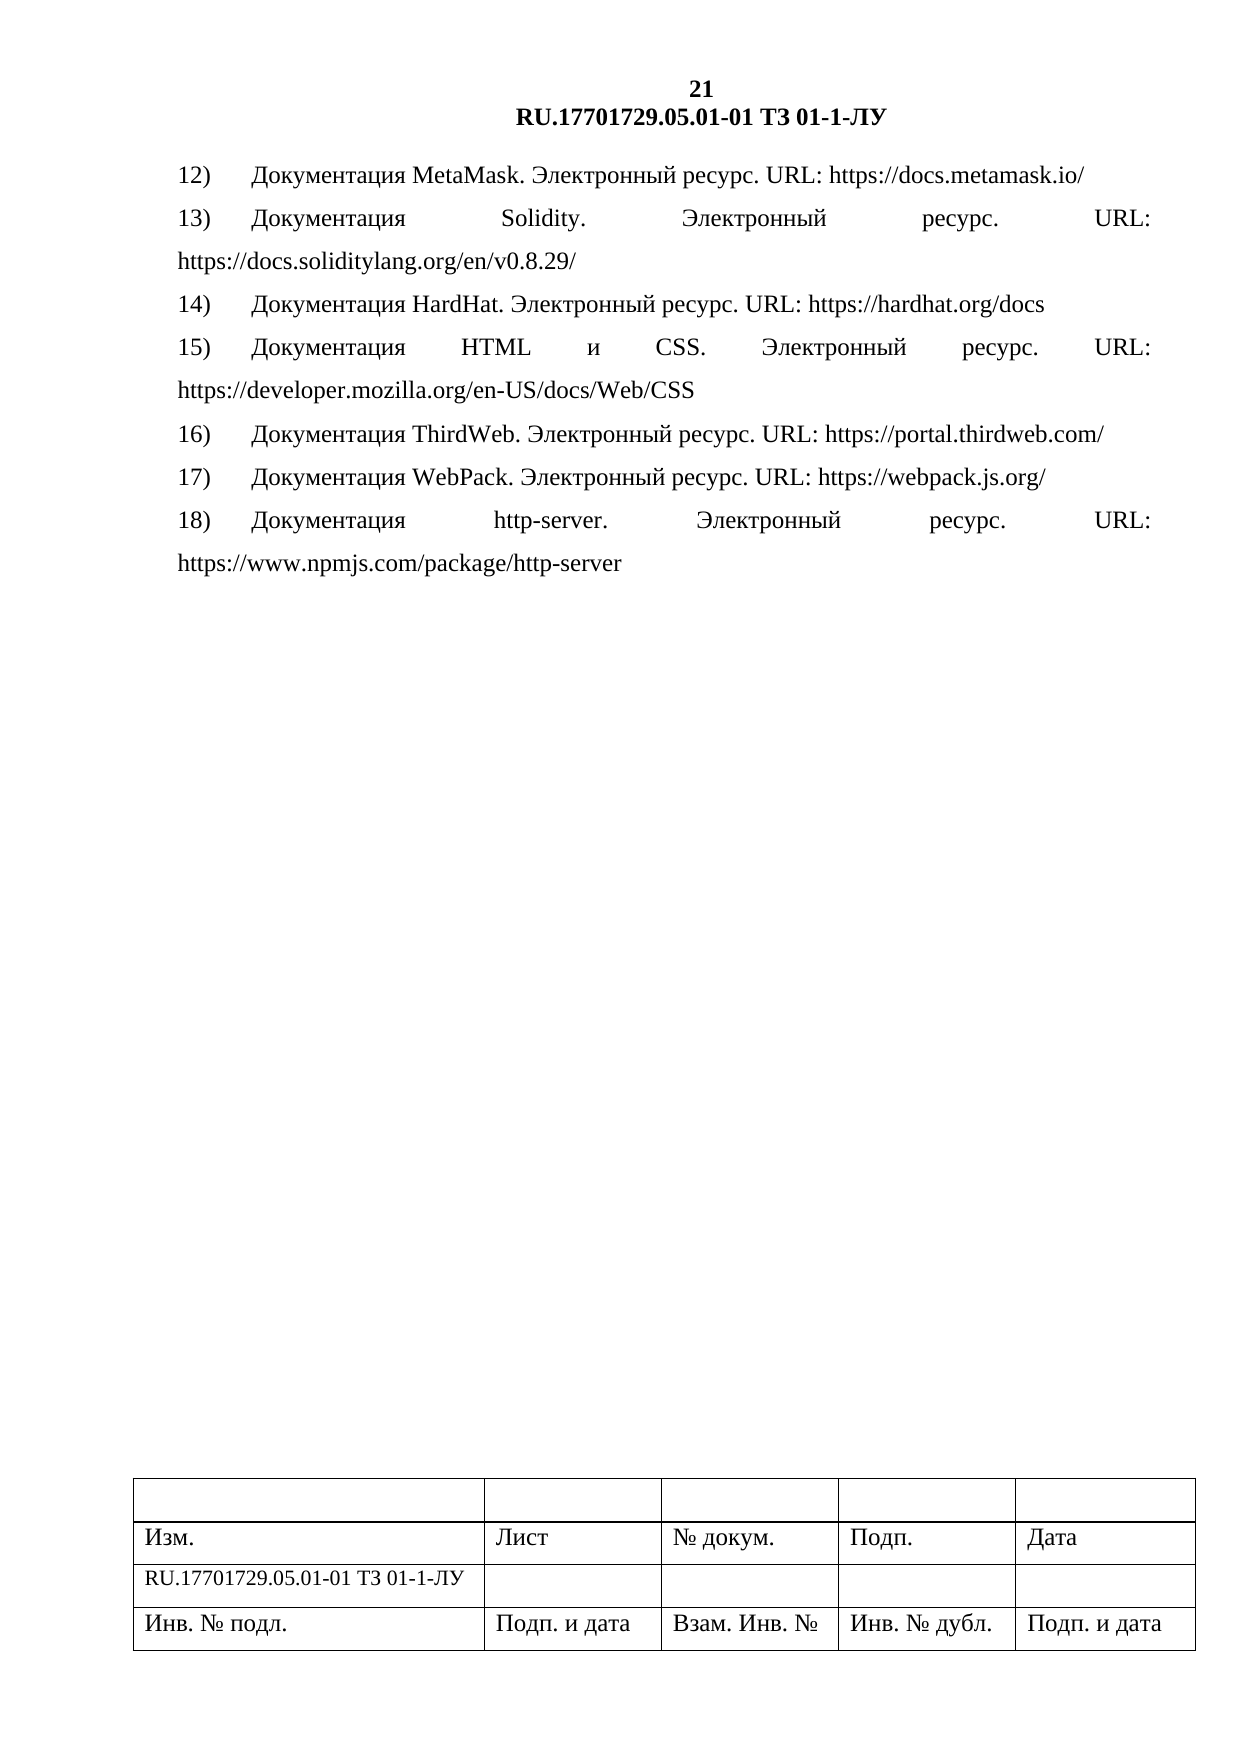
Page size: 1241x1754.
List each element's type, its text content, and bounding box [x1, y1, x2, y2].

list Документация HTML и CSS. Электронный ресурс. URL: https://developer.mozilla.org/en-US/docs/Web/CSS [177, 332, 1152, 404]
list Документация HardHat. Электронный ресурс. URL: https://hardhat.org/docs [177, 289, 1152, 318]
list Документация http-server. Электронный ресурс. URL: https://www.npmjs.com/package/http-server [177, 505, 1152, 577]
list Документация Solidity. Электронный ресурс. URL: https://docs.soliditylang.org/en/v0.8.29/ [177, 203, 1152, 275]
list Документация WebPack. Электронный ресурс. URL: https://webpack.js.org/ [177, 462, 1152, 491]
list Документация MetaMask. Электронный ресурс. URL: https://docs.metamask.io/ [177, 160, 1152, 189]
list Документация ThirdWeb. Электронный ресурс. URL: https://portal.thirdweb.com/ [177, 419, 1152, 447]
